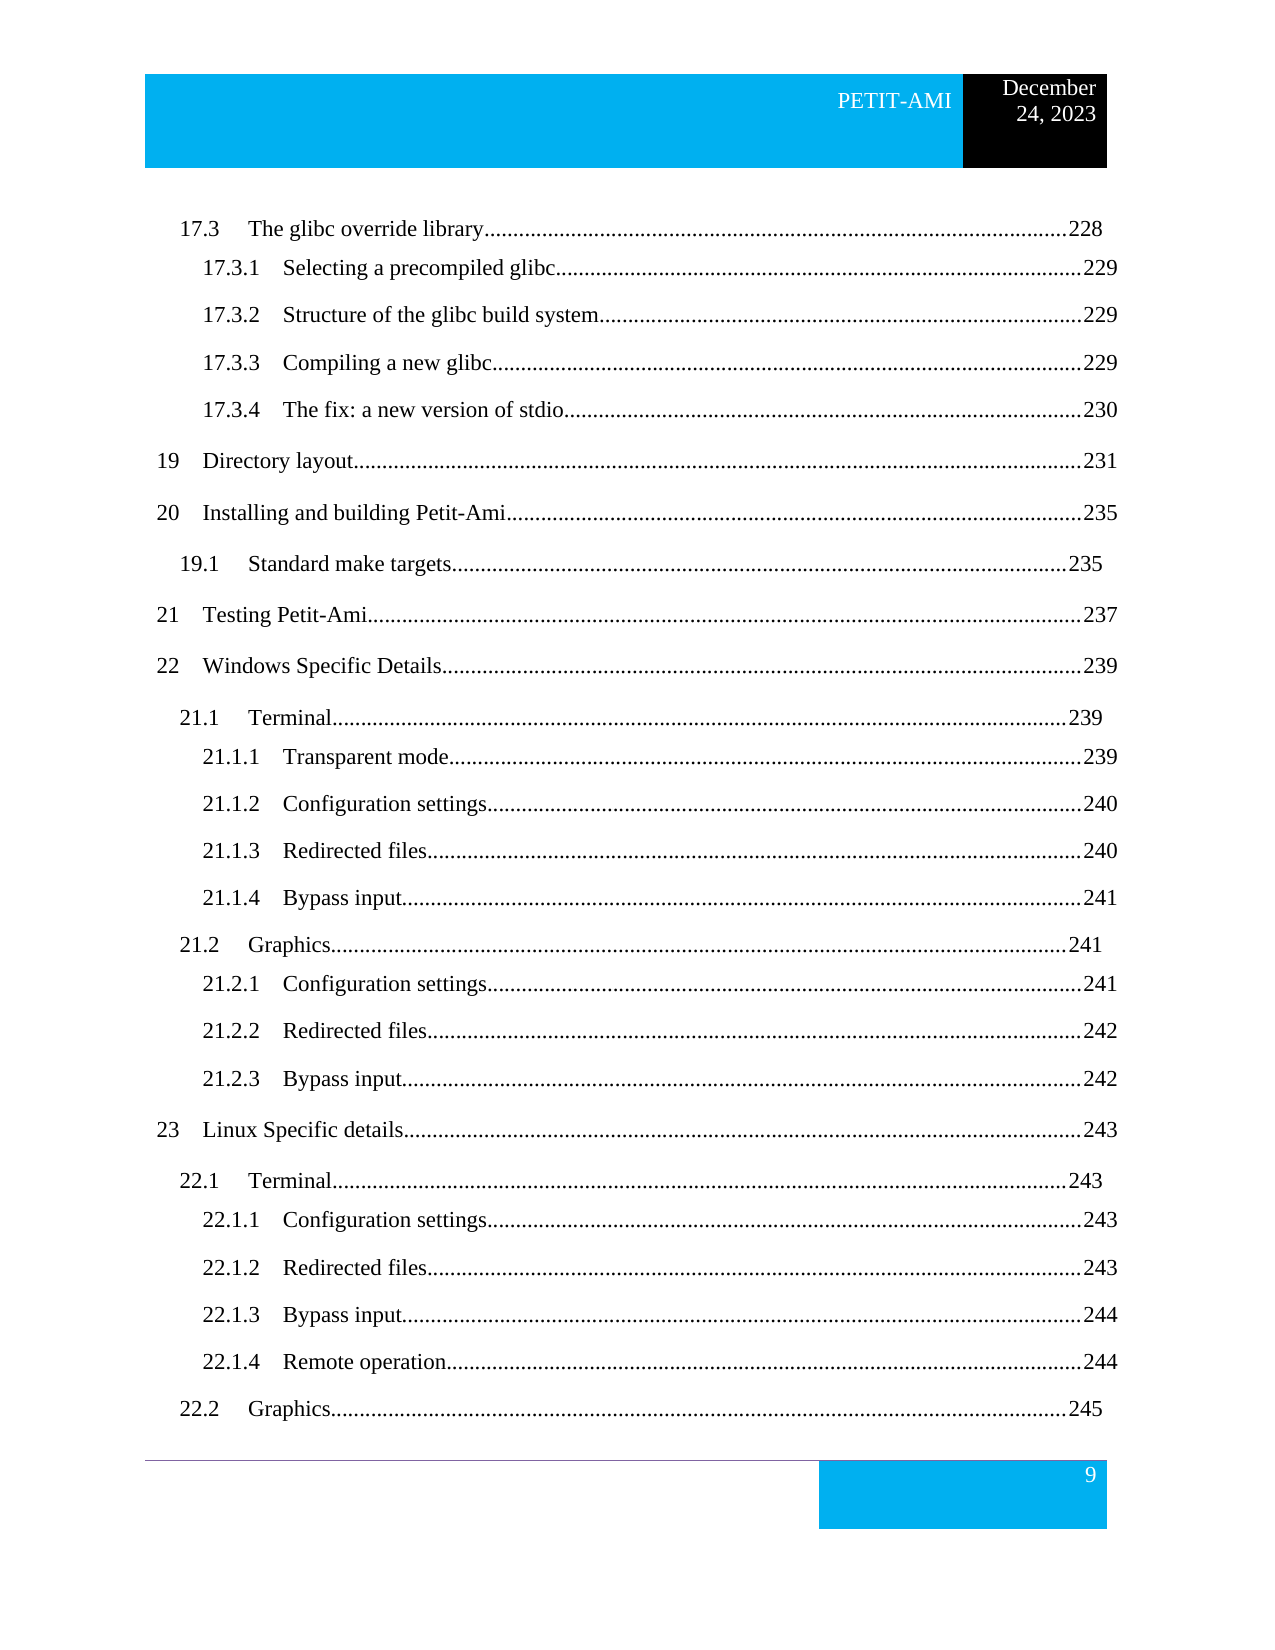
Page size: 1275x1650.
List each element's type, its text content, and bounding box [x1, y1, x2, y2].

text 21.1.3 Redirected files 240 [202, 837, 1118, 863]
text 17.3.1 Selecting a precompiled glibc 229 [202, 254, 1118, 281]
text 21.2.3 Bypass input 242 [202, 1065, 1118, 1091]
text 22.1.3 Bypass input 244 [202, 1301, 1118, 1327]
text 22 Windows Specific Details 239 [156, 653, 1118, 679]
text 22.1.1 Configuration settings 243 [202, 1206, 1118, 1233]
text 21.1 Terminal 239 [179, 704, 1118, 730]
text 19.1 Standard make targets 235 [179, 550, 1118, 576]
text 19 Directory layout 231 [156, 447, 1118, 473]
text 21.1.4 Bypass input 241 [202, 884, 1118, 911]
text 17.3.4 The fix: a new version of stdio 230 [202, 396, 1118, 422]
text 17.3 The glibc override library 228 [179, 215, 1118, 242]
text 22.2 Graphics 245 [179, 1395, 1118, 1421]
text 21.1.1 Transparent mode 239 [202, 743, 1118, 769]
text 21.2 Graphics 241 [179, 932, 1118, 958]
text 21.2.2 Redirected files 242 [202, 1018, 1118, 1044]
text 21.2.1 Configuration settings 241 [202, 970, 1118, 997]
text 22.1.4 Remote operation 244 [202, 1348, 1118, 1374]
text 17.3.3 Compiling a new glibc 229 [202, 349, 1118, 375]
text 20 Installing and building Petit-Ami 235 [156, 498, 1118, 525]
text 22.1.2 Redirected files 243 [202, 1253, 1118, 1280]
text 23 Linux Specific details 243 [156, 1116, 1118, 1142]
text 21 Testing Petit-Ami 237 [156, 601, 1118, 628]
text 17.3.2 Structure of the glibc build system 229 [202, 301, 1118, 328]
text 21.1.2 Configuration settings 240 [202, 790, 1118, 816]
text 22.1 Terminal 243 [179, 1167, 1118, 1194]
